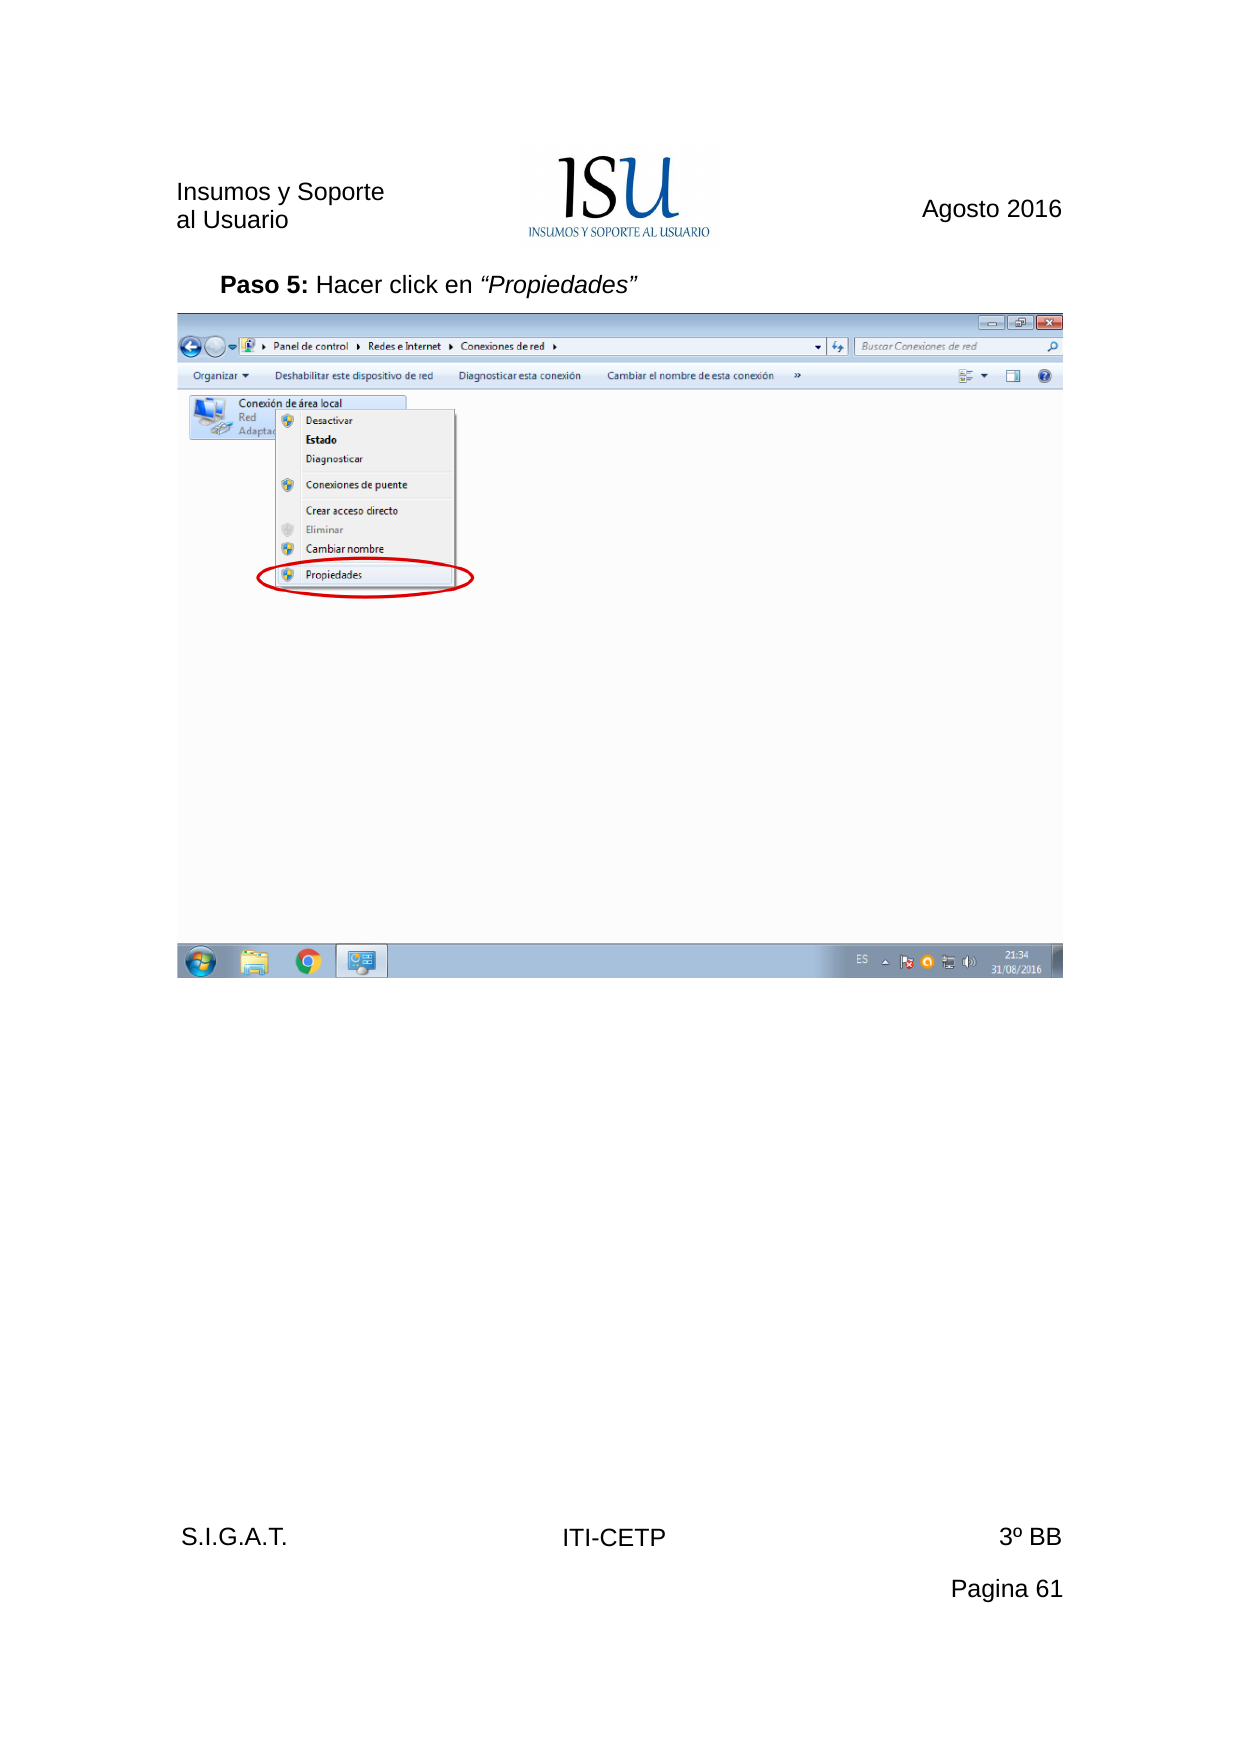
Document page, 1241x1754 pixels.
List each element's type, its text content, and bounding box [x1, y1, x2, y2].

picture [517, 138, 723, 252]
picture [177, 313, 1063, 978]
text Paso 5: Hacer click en “Propiedades” [177, 270, 1063, 299]
